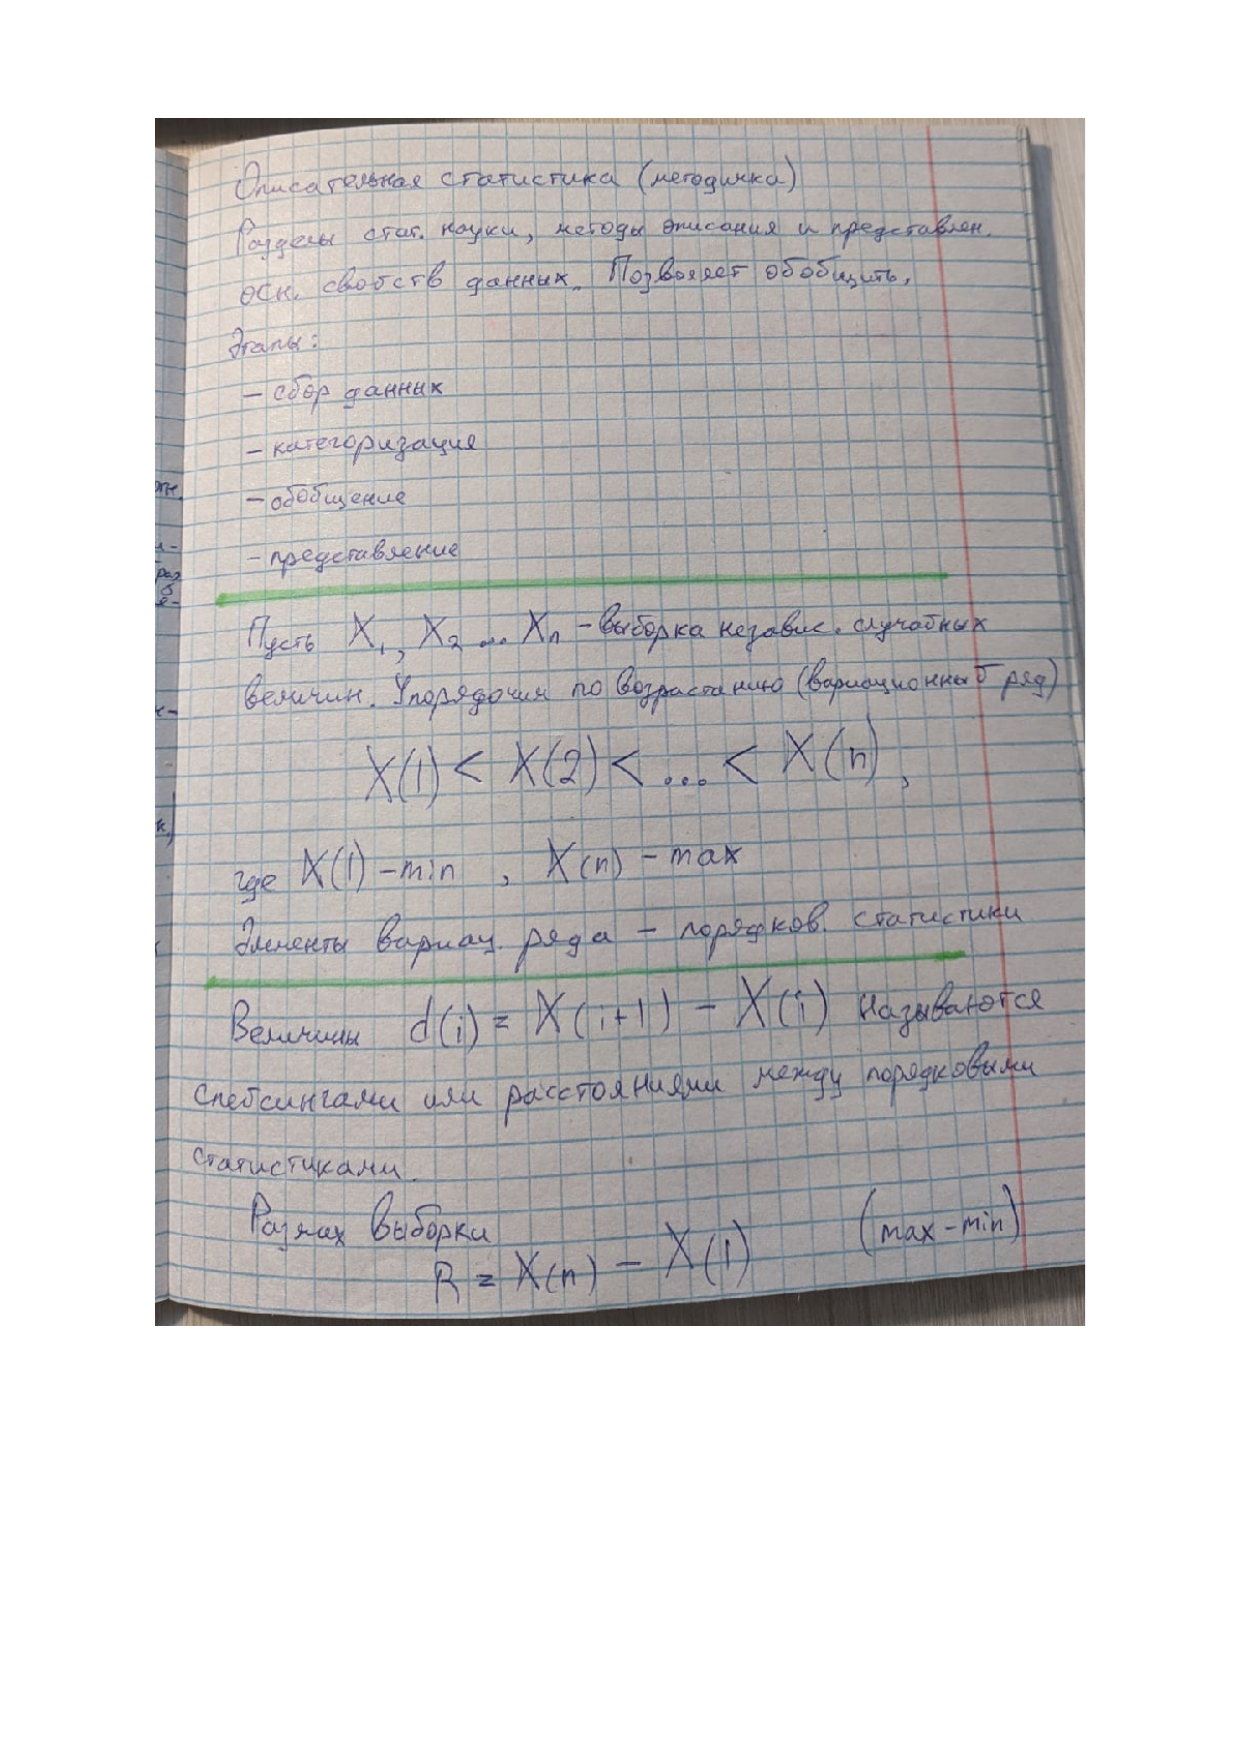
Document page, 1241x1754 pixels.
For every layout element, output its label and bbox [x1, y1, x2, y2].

picture [155, 118, 1086, 1326]
